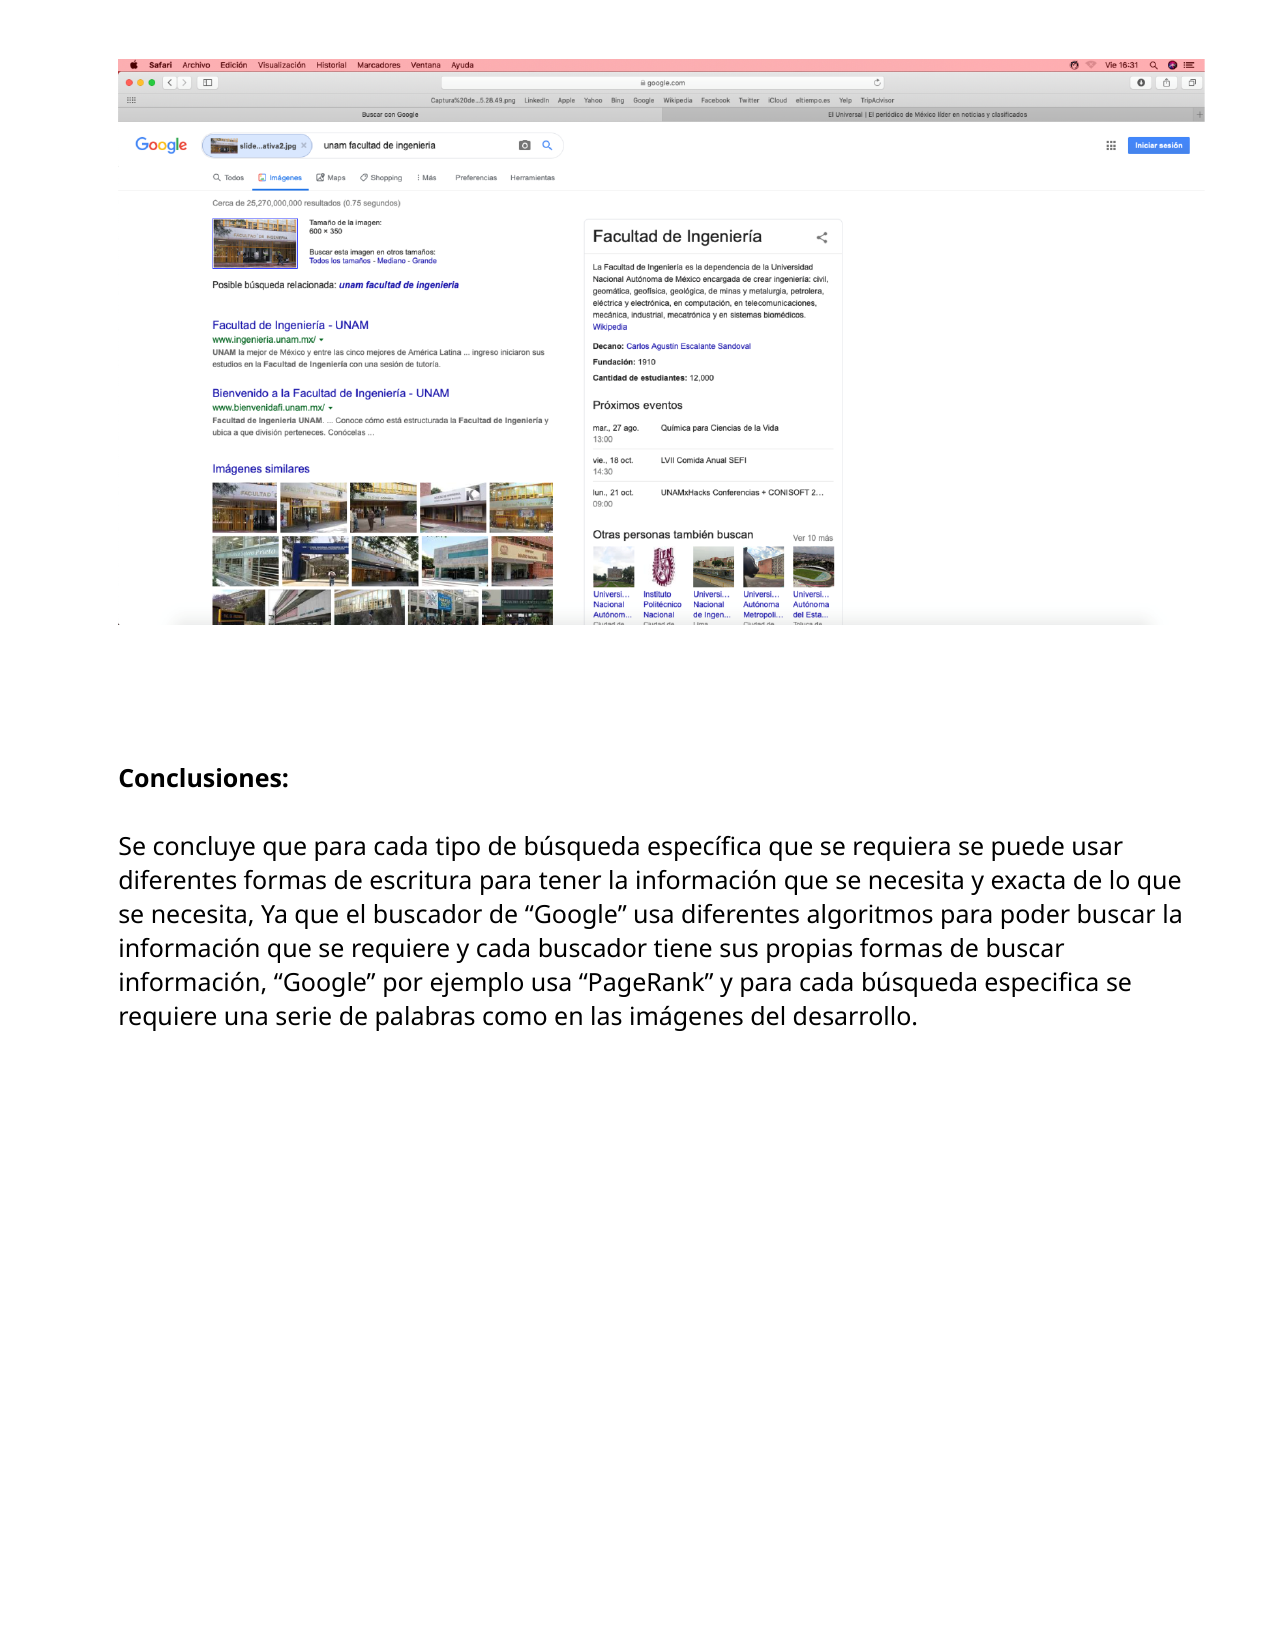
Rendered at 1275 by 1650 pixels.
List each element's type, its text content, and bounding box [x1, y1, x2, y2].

text Conclusiones: [118, 761, 1205, 829]
text Se concluye que para cada tipo de búsqueda específica que se requiera se puede usar diferentes formas de escritura para tener la información que se necesita y exacta de lo que se necesita, Ya que el buscador de “Google” usa diferentes algoritmos para poder buscar la información que se requiere y cada buscador tiene sus propias formas de buscar información, “Google” por ejemplo usa “PageRank” y para cada búsqueda especifica se requiere una serie de palabras como en las imágenes del desarrollo. [118, 829, 1205, 1033]
